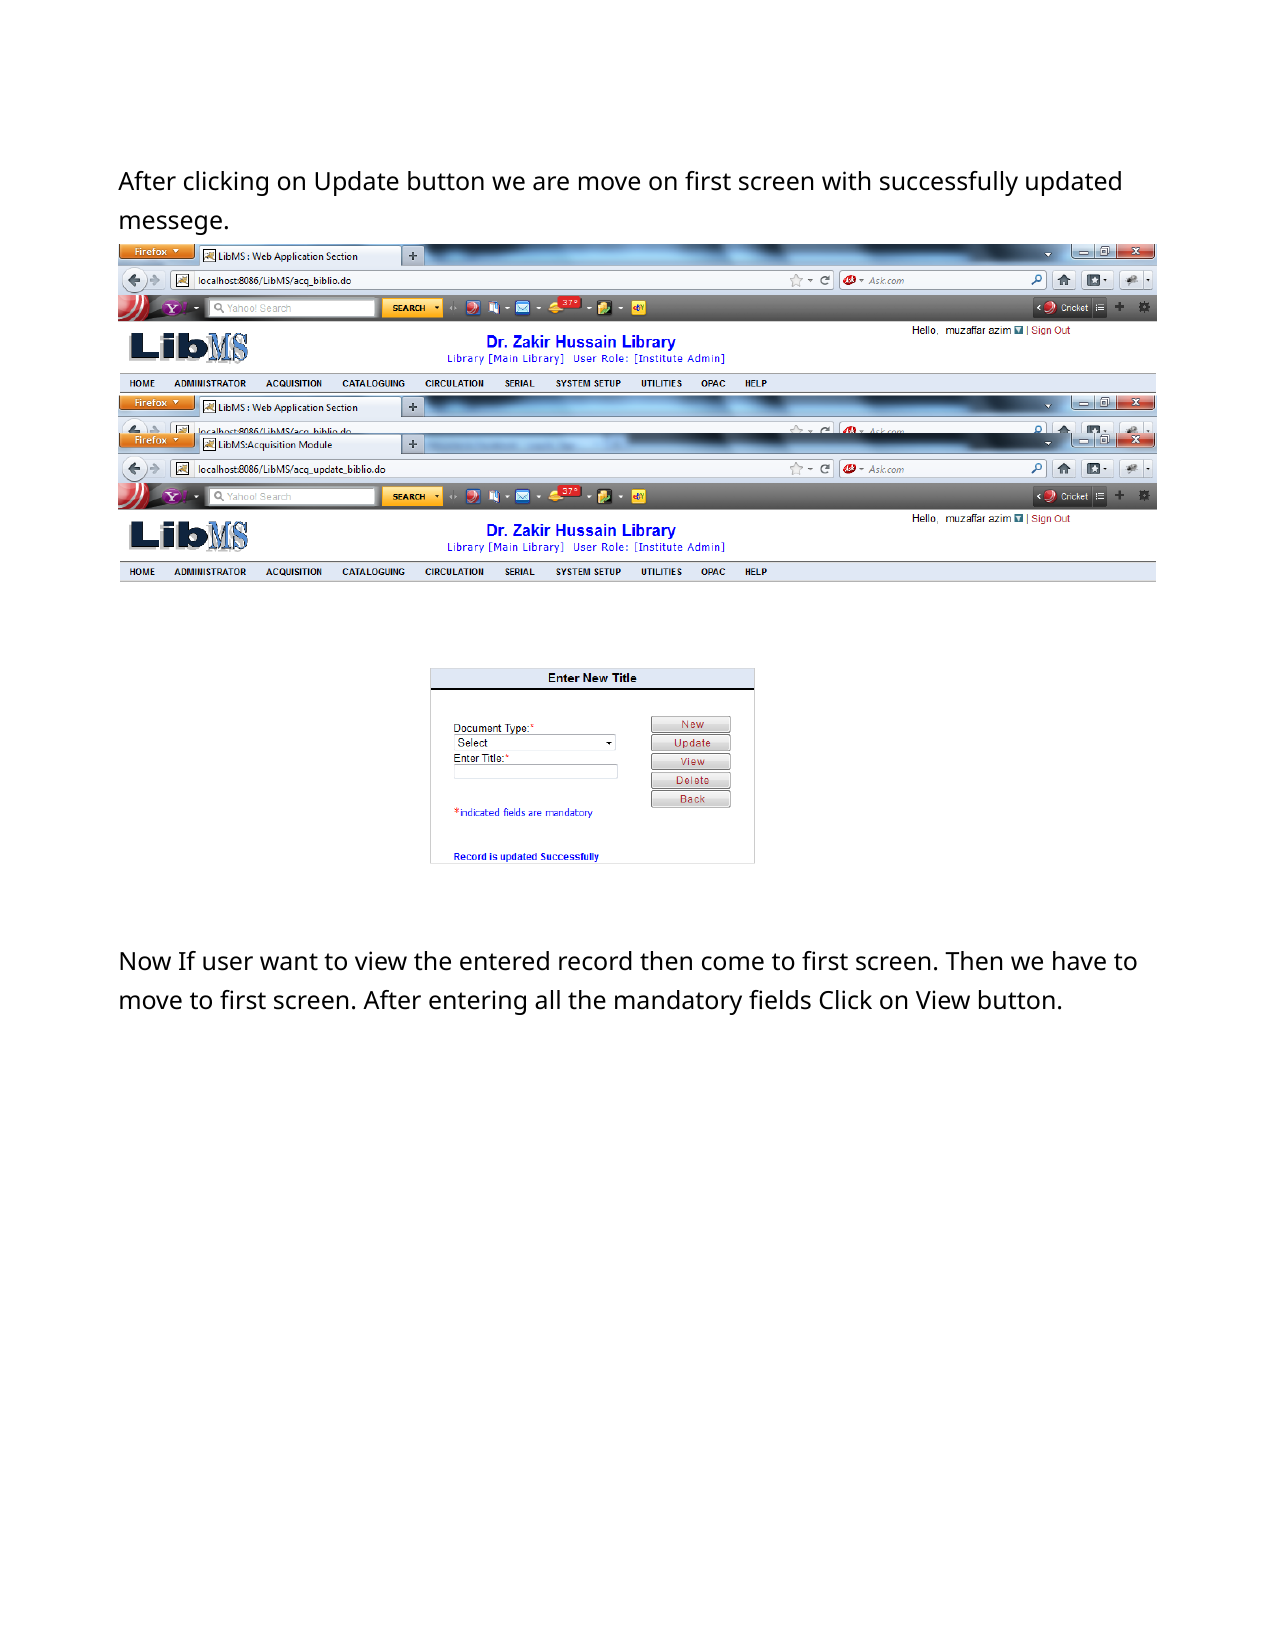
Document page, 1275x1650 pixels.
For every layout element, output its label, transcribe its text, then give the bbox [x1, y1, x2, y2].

text After clicking on Update button we are move on first screen with successfully updated messege. [118, 163, 1157, 236]
text Now If user want to view the entered record then come to first screen. Then we have to move to first screen. After entering all the mandatory fields Click on View button. [118, 944, 1157, 1017]
picture [118, 244, 1157, 894]
